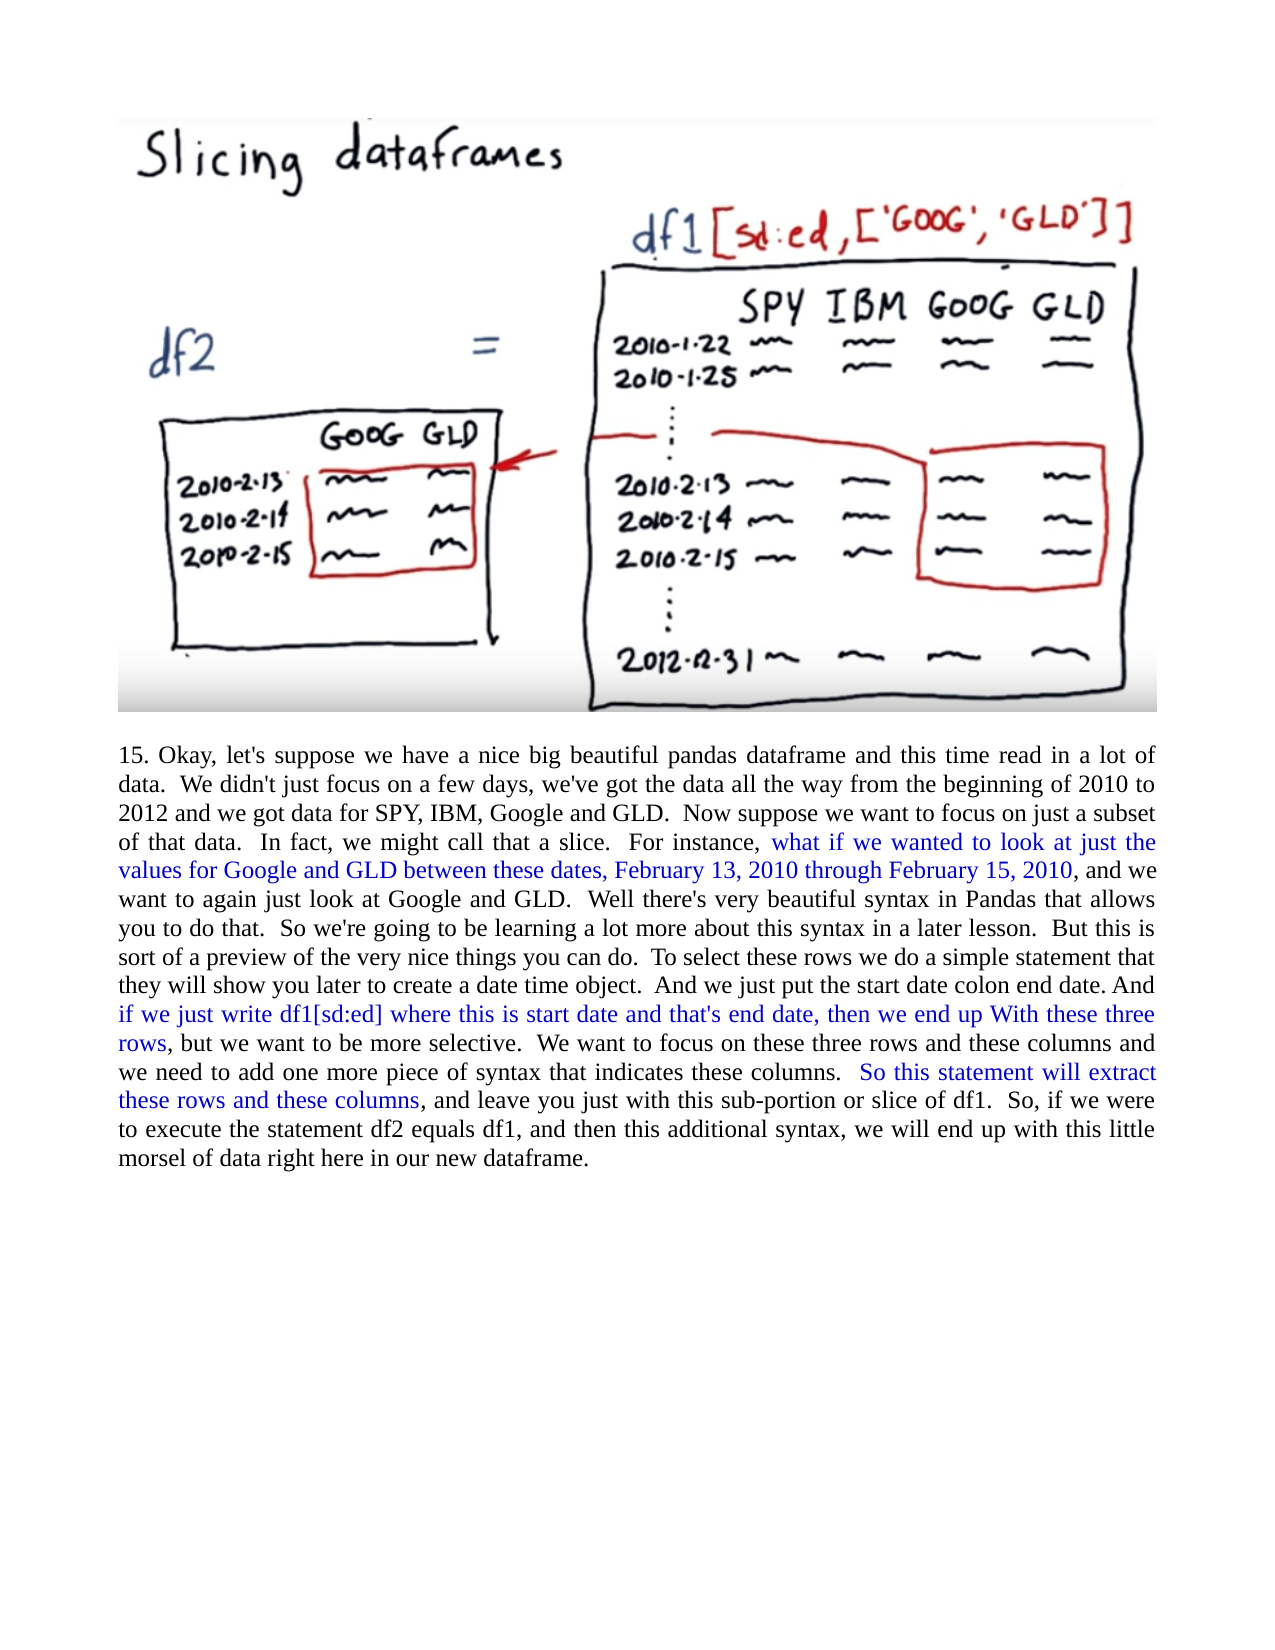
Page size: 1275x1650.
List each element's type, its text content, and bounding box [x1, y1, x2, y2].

text 15. Okay, let's suppose we have a nice big beautiful pandas dataframe and this time read in a lot of data. We didn't just focus on a few days, we've got the data all the way from the beginning of 2010 to 2012 and we got data for SPY, IBM, Google and GLD. Now suppose we want to focus on just a subset of that data. In fact, we might call that a slice. For instance, what if we wanted to look at just the values for Google and GLD between these dates, February 13, 2010 through February 15, 2010, and we want to again just look at Google and GLD. Well there's very beautiful syntax in Pandas that allows you to do that. So we're going to be learning a lot more about this syntax in a later lesson. But this is sort of a preview of the very nice things you can do. To select these rows we do a simple statement that they will show you later to create a date time object. And we just put the start date colon end date. And if we just write df1[sd:ed] where this is start date and that's end date, then we end up With these three rows, but we want to be more selective. We want to focus on these three rows and these columns and we need to add one more piece of syntax that indicates these columns. So this statement will extract these rows and these columns, and leave you just with this sub-portion or slice of df1. So, if we were to execute the statement df2 equals df1, and then this additional syntax, we will end up with this little morsel of data right here in our new dataframe. [118, 741, 1157, 1172]
picture [118, 118, 1157, 712]
